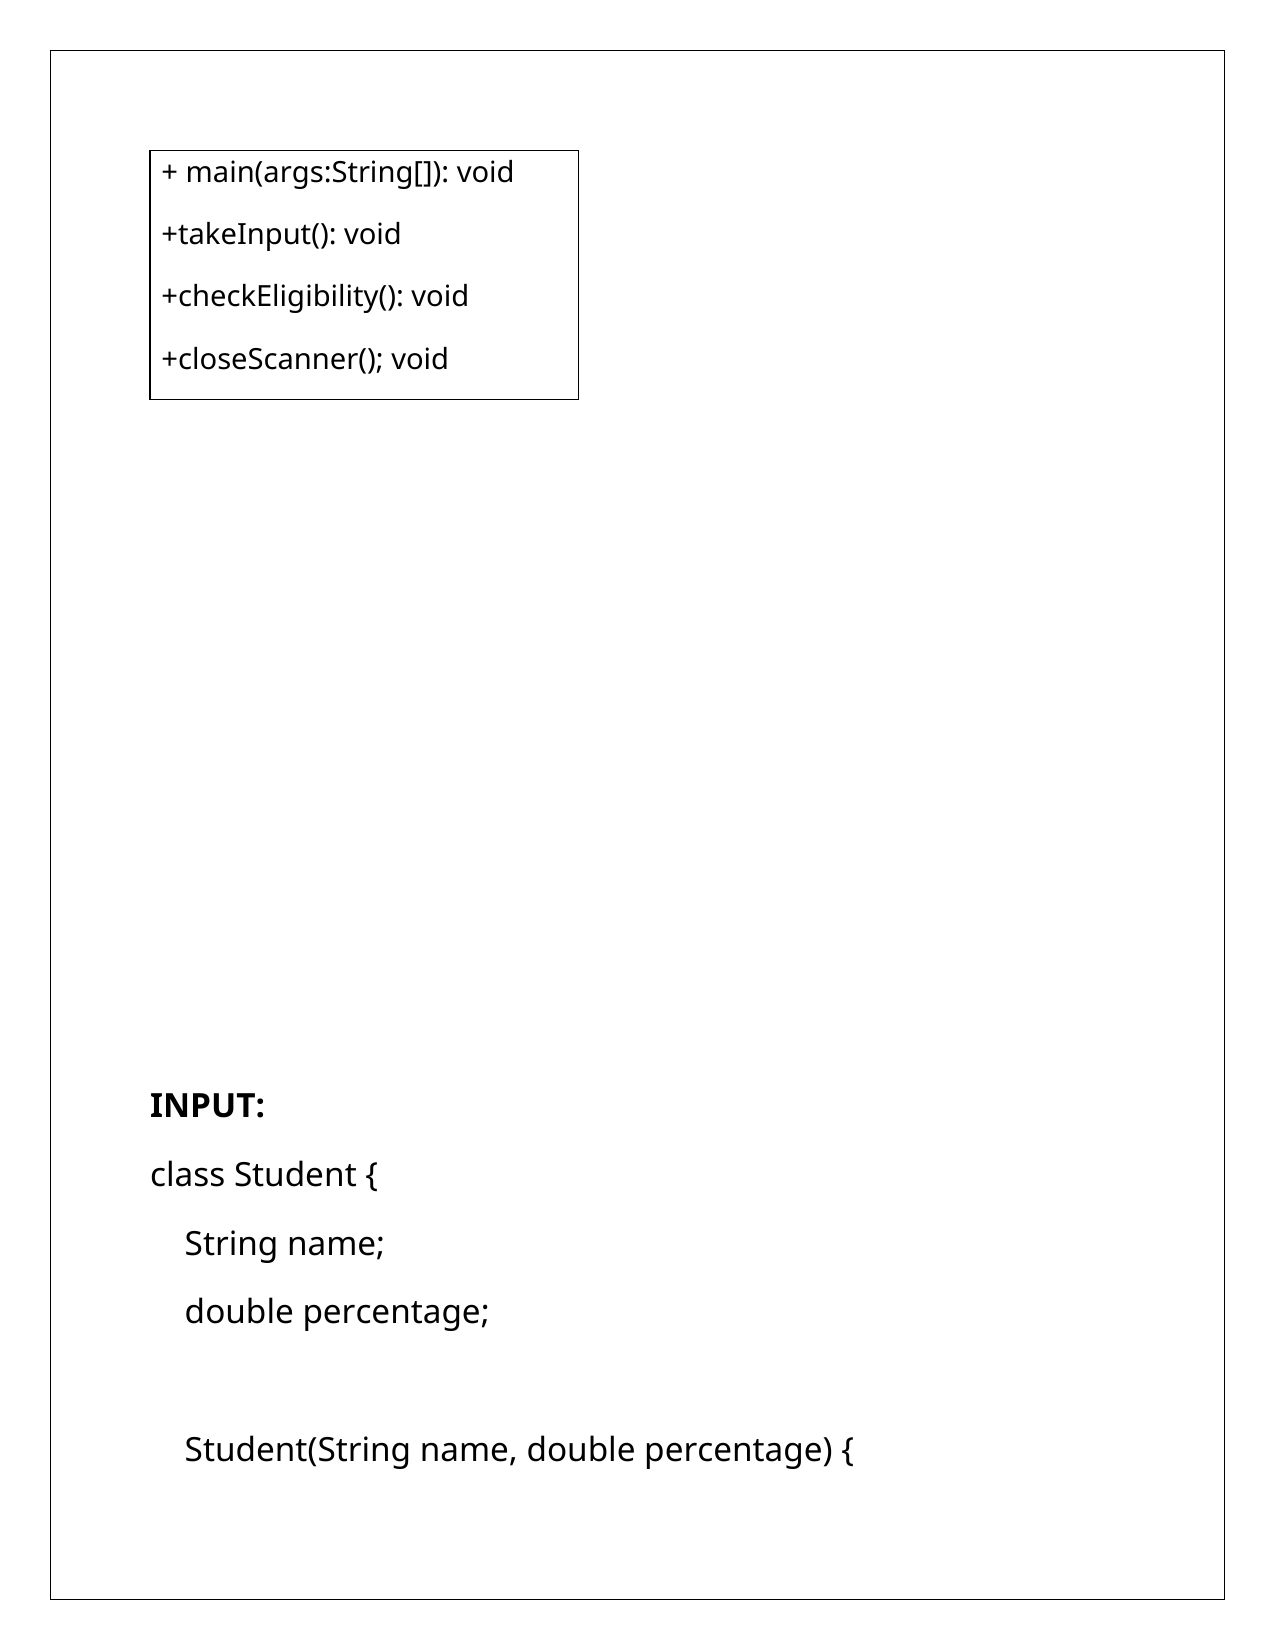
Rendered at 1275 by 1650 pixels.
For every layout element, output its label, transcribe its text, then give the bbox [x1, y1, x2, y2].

text class Student { [150, 1150, 1125, 1196]
text String name; [150, 1219, 1125, 1265]
table_cell + main(args:String[]): void +takeInput(): void +checkEligibility(): void +closeScanner(); void [151, 151, 578, 398]
text double percentage; [150, 1288, 1125, 1333]
text INPUT: [150, 1082, 1125, 1127]
text Student(String name, double percentage) { [150, 1426, 1125, 1471]
